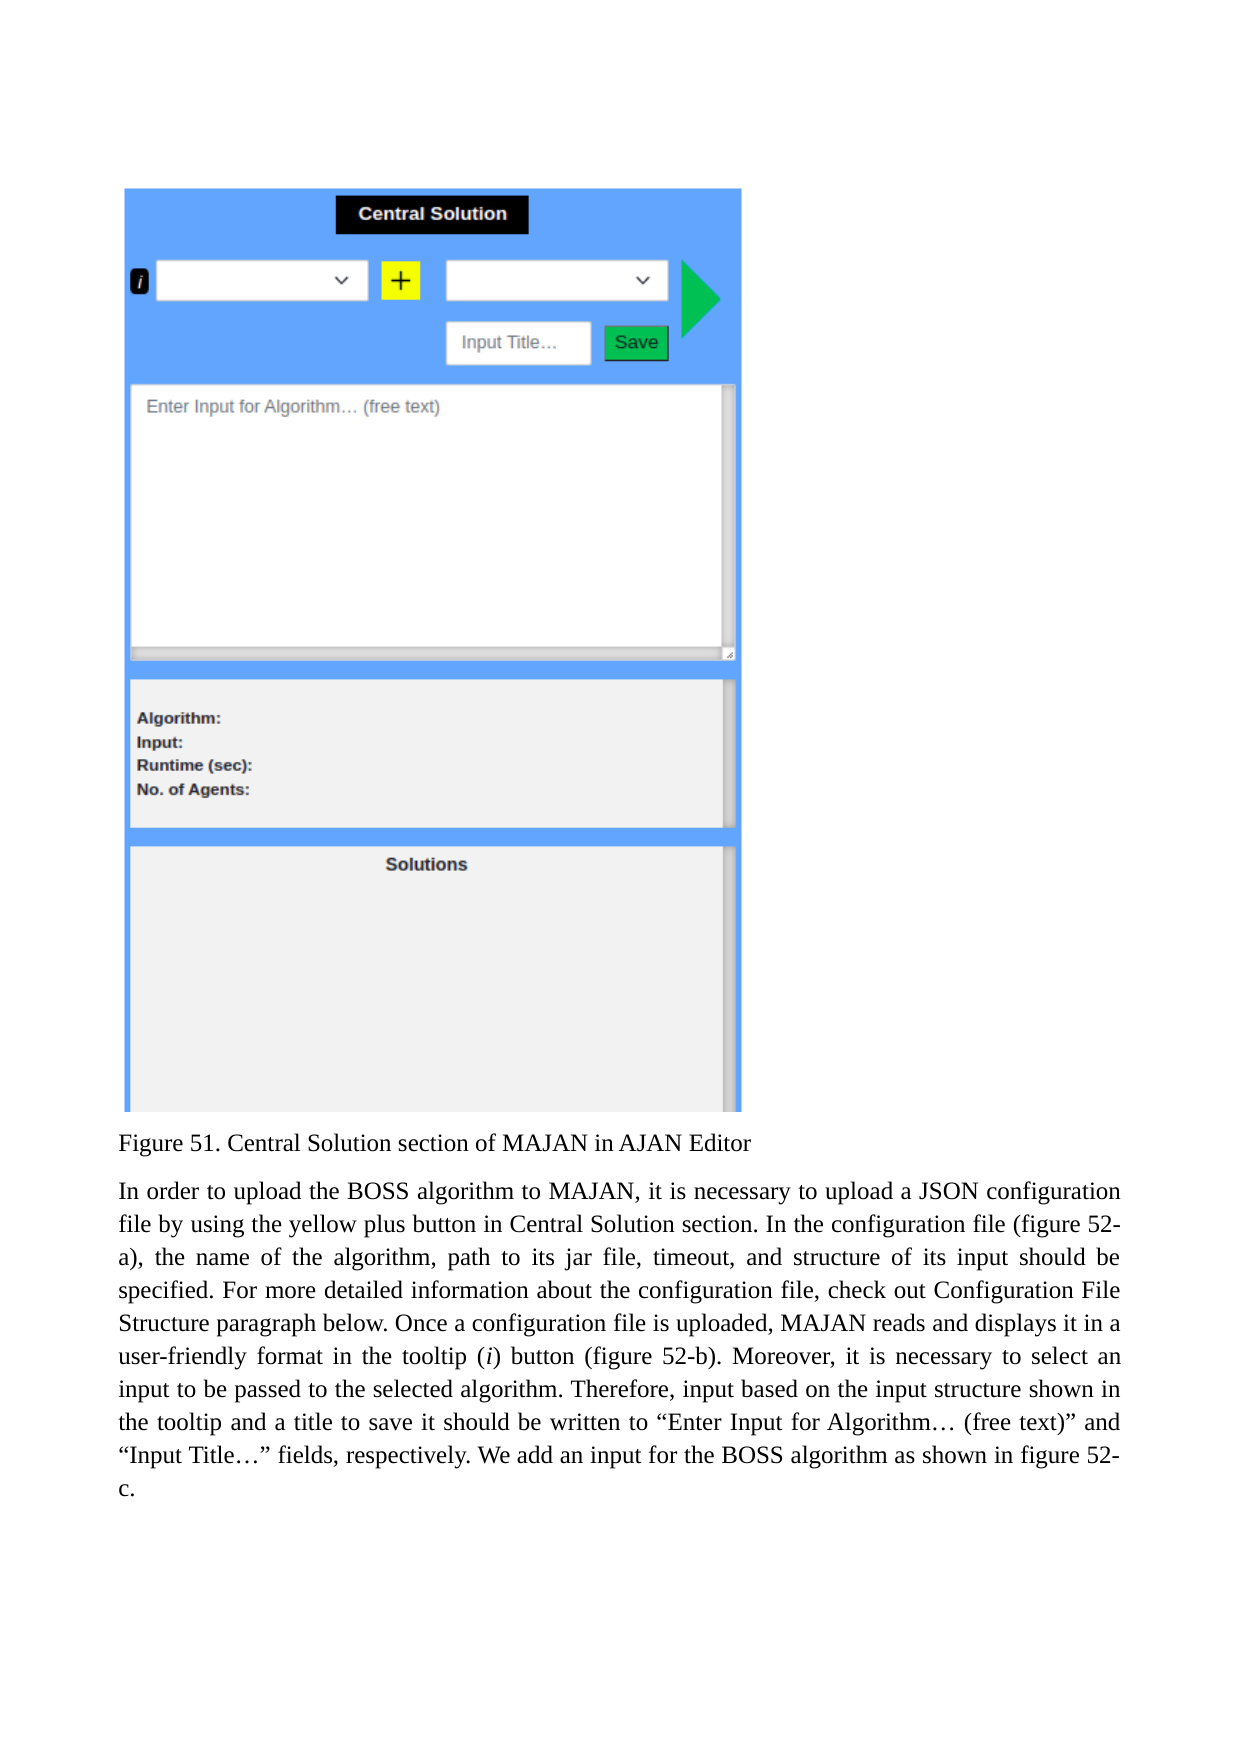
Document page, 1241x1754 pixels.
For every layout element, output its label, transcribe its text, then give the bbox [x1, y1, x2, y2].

picture [120, 183, 746, 1112]
text Figure 51. Central Solution section of MAJAN in AJAN Editor [118, 1128, 1122, 1157]
text In order to upload the BOSS algorithm to MAJAN, it is necessary to upload a JSON configuration file by using the yellow plus button in Central Solution section. In the configuration file (figure 52-a), the name of the algorithm, path to its jar file, timeout, and structure of its input should be specified. For more detailed information about the configuration file, check out Configuration File Structure paragraph below. Once a configuration file is uploaded, MAJAN reads and displays it in a user-friendly format in the tooltip (i) button (figure 52-b). Moreover, it is necessary to select an input to be passed to the selected algorithm. Therefore, input based on the input structure shown in the tooltip and a title to save it should be written to “Enter Input for Algorithm… (free text)” and “Input Title…” fields, respectively. We add an input for the BOSS algorithm as shown in figure 52-c. [118, 1176, 1122, 1502]
